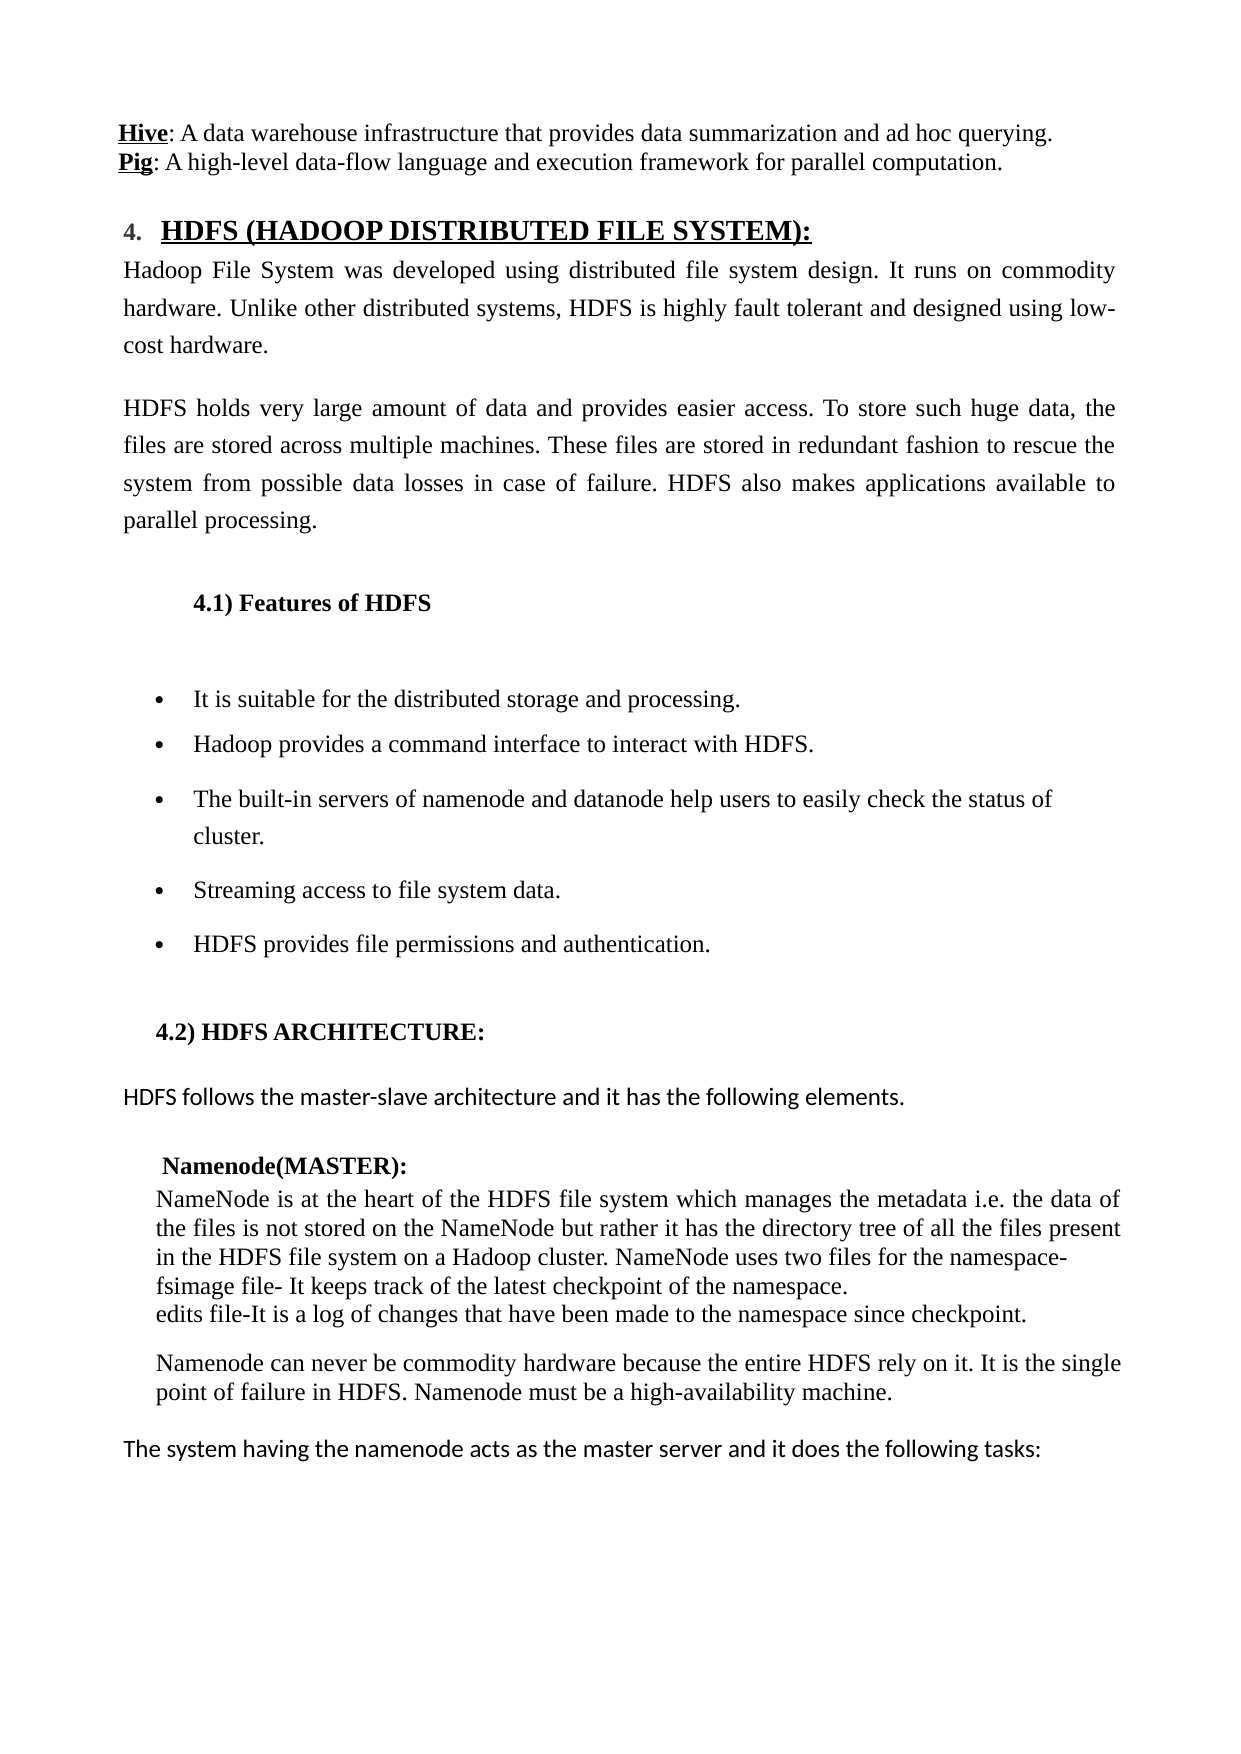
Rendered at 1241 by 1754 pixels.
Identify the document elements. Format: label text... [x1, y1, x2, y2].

list It is suitable for the distributed storage and processing. [156, 675, 1122, 713]
list Hadoop provides a command interface to interact with HDFS. [156, 721, 1122, 758]
text Hive: A data warehouse infrastructure that provides data summarization and ad hoc querying. Pig: A high-level data-flow language and execution framework for parallel computation. [118, 118, 1122, 176]
list The built-in servers of namenode and datanode help users to easily check the status of cluster. [156, 775, 1122, 850]
text HDFS holds very large amount of data and provides easier access. To store such huge data, the files are stored across multiple machines. These files are stored in redundant fashion to rescue the system from possible data losses in case of failure. HDFS also makes applications available to parallel processing. [123, 384, 1117, 534]
list Streaming access to file system data. [156, 867, 1122, 904]
text HDFS follows the master-slave architecture and it has the following elements. [123, 1074, 1117, 1112]
text The system having the namenode acts as the master server and it does the following tasks: [123, 1426, 1117, 1463]
list HDFS provides file permissions and authentication. [156, 921, 1122, 958]
subtitle 4.2) HDFS ARCHITECTURE: [156, 1017, 1122, 1045]
text Namenode can never be commodity hardware because the entire HDFS rely on it. It is the single point of failure in HDFS. Namenode must be a high-availability machine. [156, 1348, 1122, 1406]
text Hadoop File System was developed using distributed file system design. It runs on commodity hardware. Unlike other distributed systems, HDFS is highly fault tolerant and designed using low-cost hardware. [123, 247, 1117, 359]
subtitle 4.1) Features of HDFS [193, 588, 1122, 617]
subtitle Namenode(MASTER): [118, 1142, 1117, 1179]
text fsimage file- It keeps track of the latest checkpoint of the namespace. edits file-It is a log of changes that have been made to the namespace since checkpoint. [156, 1271, 1122, 1328]
subtitle HDFS (HADOOP DISTRIBUTED FILE SYSTEM): [123, 213, 1122, 247]
text NameNode is at the heart of the HDFS file system which manages the metadata i.e. the data of the files is not stored on the NameNode but rather it has the directory tree of all the files present in the HDFS file system on a Hadoop cluster. NameNode uses two files for the namespace- [156, 1184, 1122, 1271]
